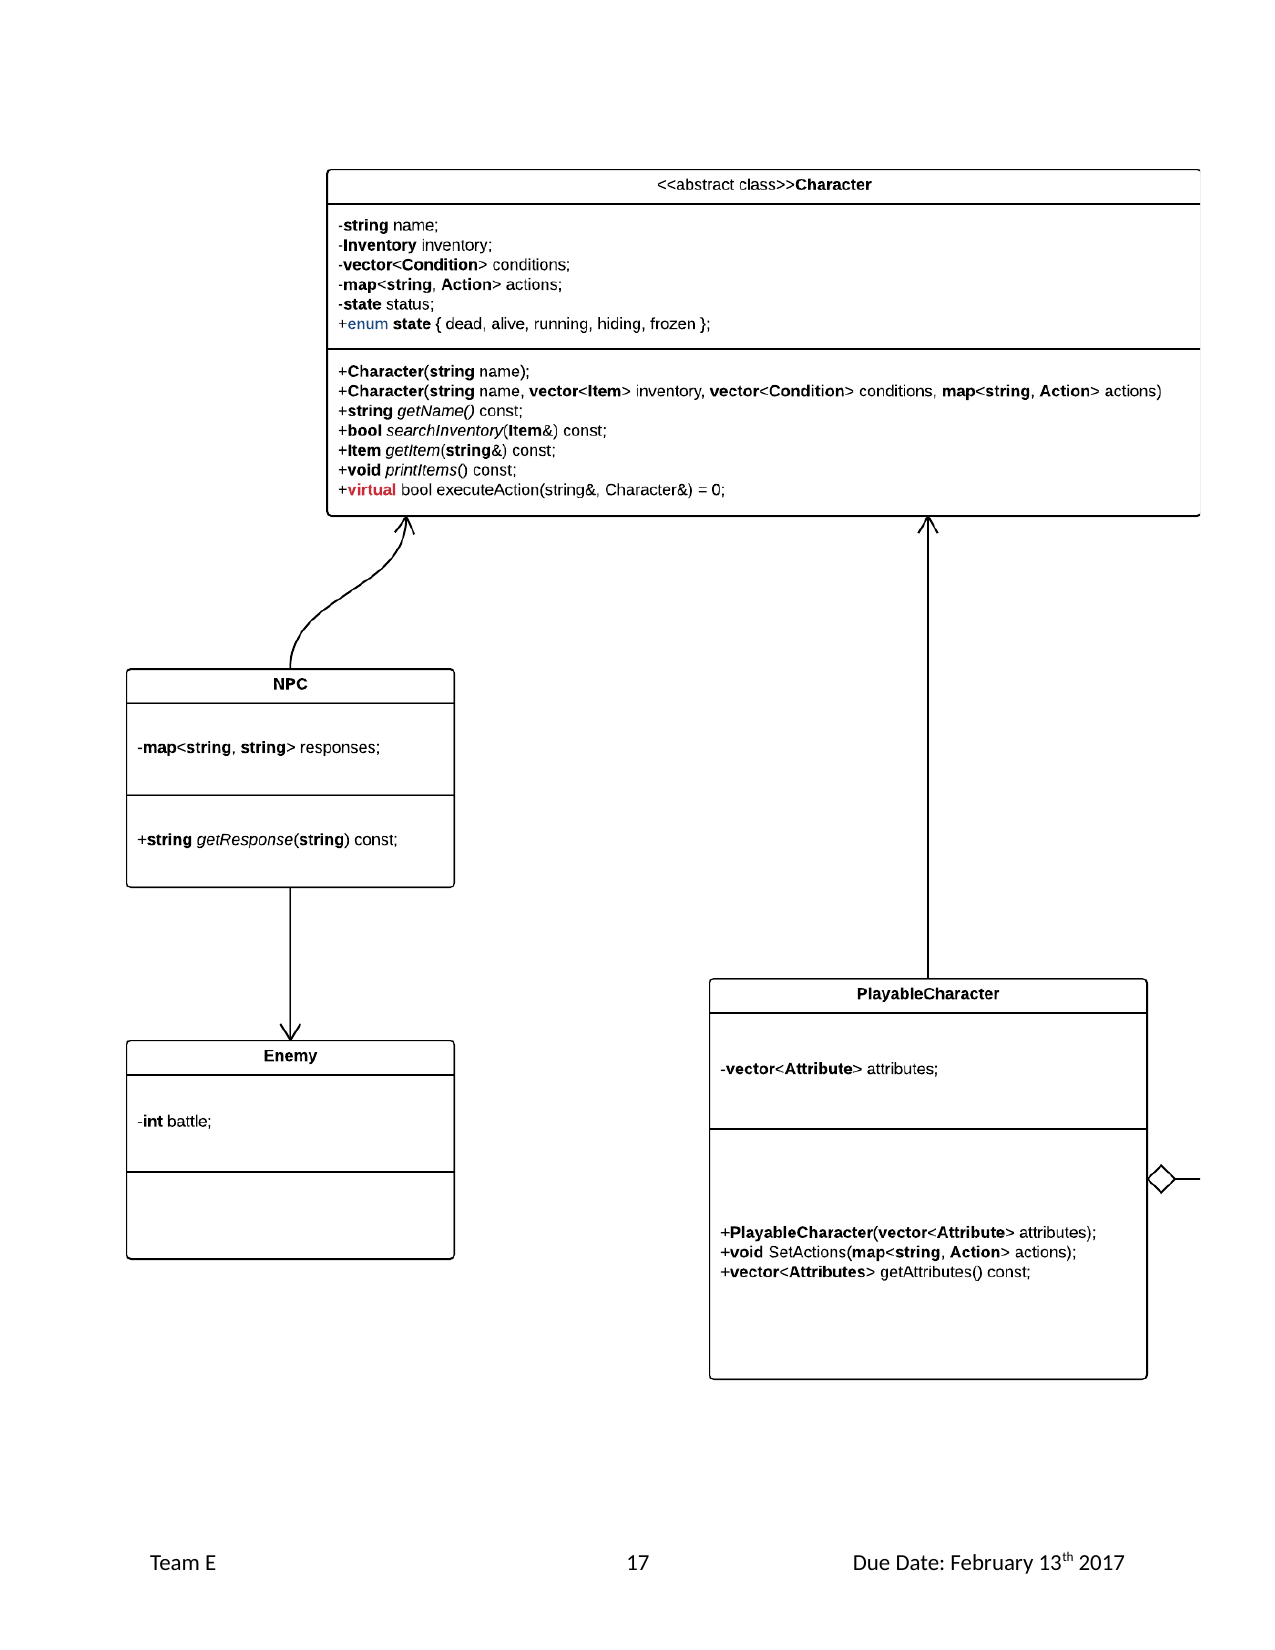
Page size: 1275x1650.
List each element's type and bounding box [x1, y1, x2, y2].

picture [75, 150, 1200, 1420]
